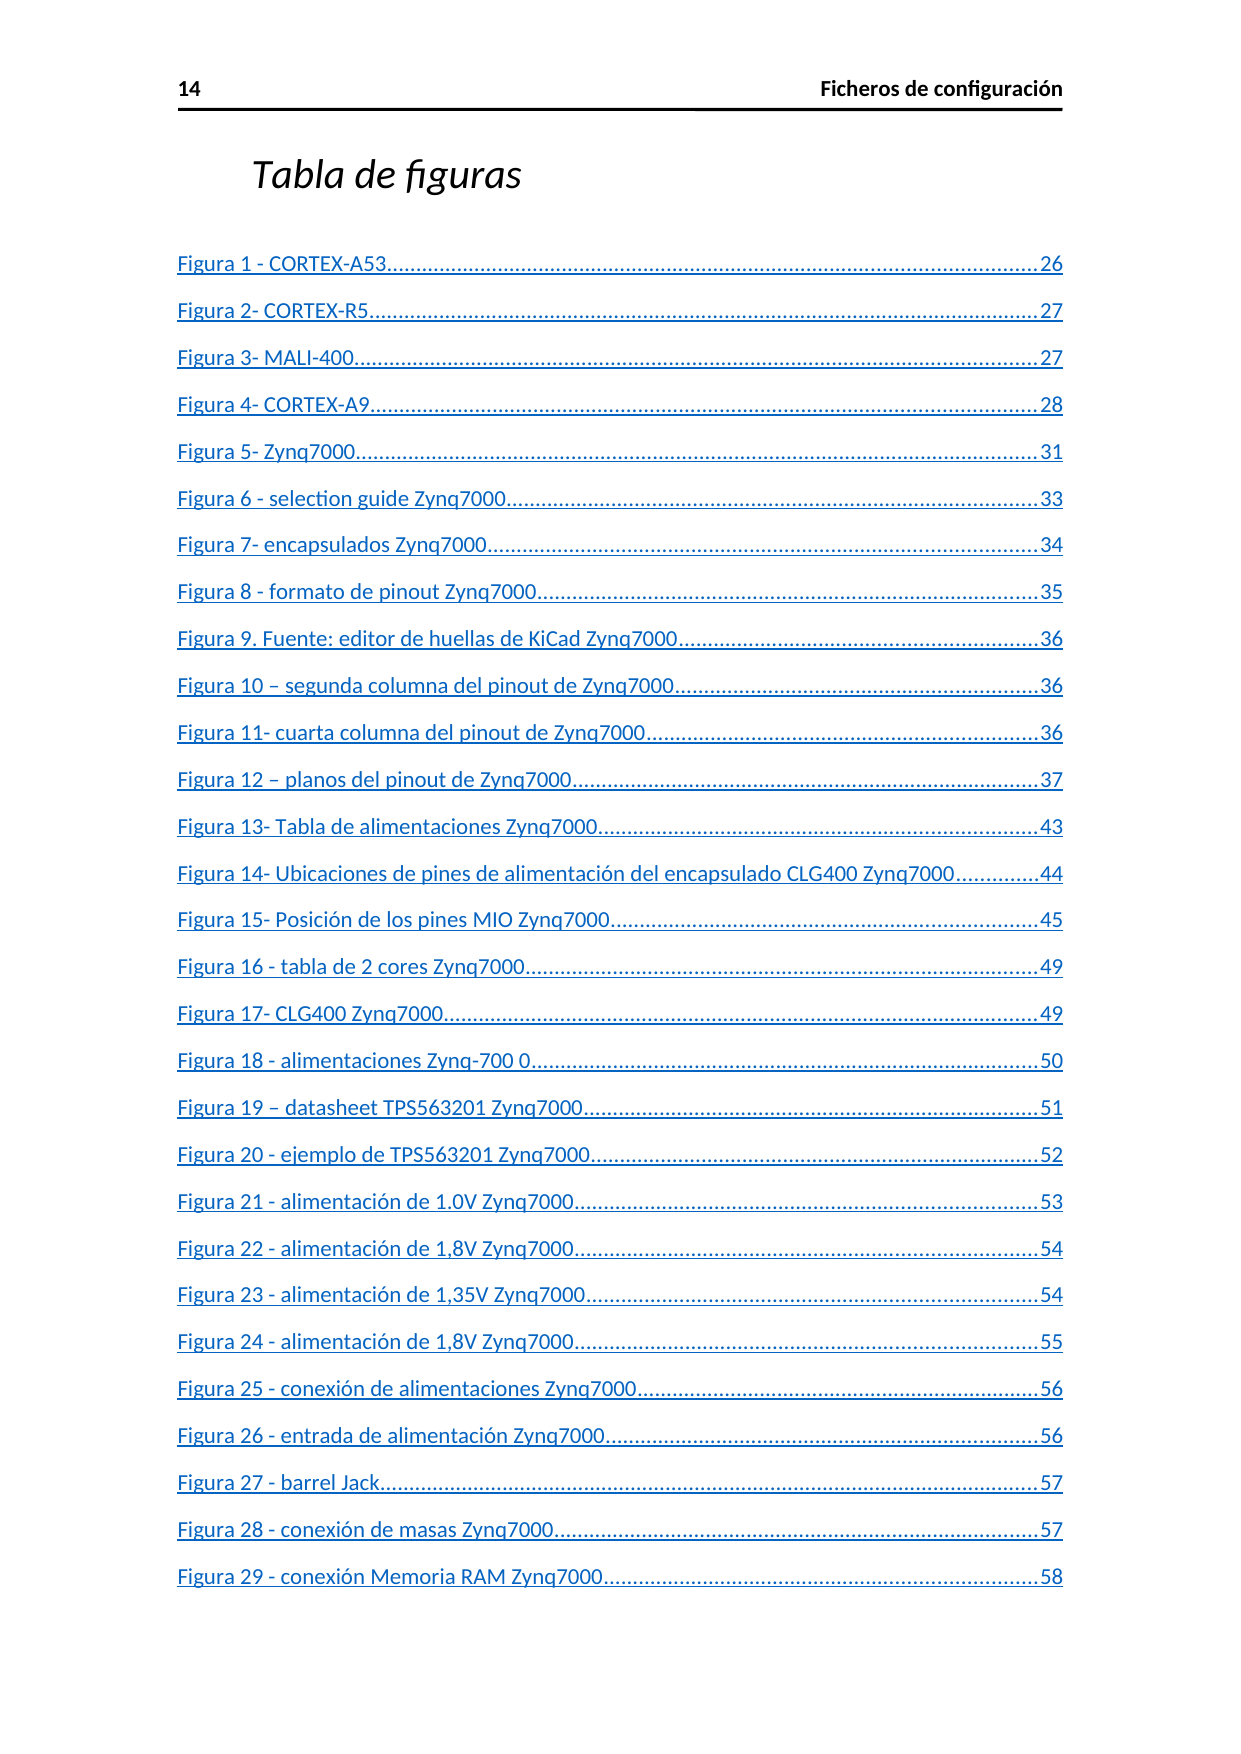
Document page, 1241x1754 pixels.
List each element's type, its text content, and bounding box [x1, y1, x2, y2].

text Figura 14- Ubicaciones de pines de alimentación del encapsulado CLG400 Zynq7000 44 [177, 859, 1063, 883]
text Figura 28 - conexión de masas Zynq7000 57 [177, 1515, 1063, 1539]
text Figura 24 - alimentación de 1,8V Zynq7000 55 [177, 1327, 1063, 1352]
text Figura 12 – planos del pinout de Zynq7000 37 [177, 765, 1063, 789]
text Figura 5- Zynq7000 31 [177, 437, 1063, 461]
text Tabla de figuras [251, 148, 1063, 198]
text Figura 9. Fuente: editor de huellas de KiCad Zynq7000 36 [177, 624, 1063, 648]
text Figura 18 - alimentaciones Zynq-700 0 50 [177, 1046, 1063, 1070]
text Figura 20 - ejemplo de TPS563201 Zynq7000 52 [177, 1140, 1063, 1164]
text Figura 4- CORTEX-A9 28 [177, 390, 1063, 414]
text Figura 11- cuarta columna del pinout de Zynq7000 36 [177, 718, 1063, 742]
text Figura 16 - tabla de 2 cores Zynq7000 49 [177, 952, 1063, 977]
text Figura 6 - selection guide Zynq7000 33 [177, 484, 1063, 508]
text Figura 3- MALI-400 27 [177, 343, 1063, 367]
text Figura 17- CLG400 Zynq7000 49 [177, 999, 1063, 1023]
text Figura 8 - formato de pinout Zynq7000 35 [177, 577, 1063, 602]
text Figura 13- Tabla de alimentaciones Zynq7000 43 [177, 812, 1063, 836]
text Figura 2- CORTEX-R5 27 [177, 296, 1063, 320]
text Figura 1 - CORTEX-A53 26 [177, 249, 1063, 273]
text Figura 21 - alimentación de 1.0V Zynq7000 53 [177, 1187, 1063, 1211]
text Figura 10 – segunda columna del pinout de Zynq7000 36 [177, 671, 1063, 695]
text Figura 19 – datasheet TPS563201 Zynq7000 51 [177, 1093, 1063, 1117]
text Figura 22 - alimentación de 1,8V Zynq7000 54 [177, 1234, 1063, 1258]
text Figura 15- Posición de los pines MIO Zynq7000 45 [177, 906, 1063, 930]
text Figura 27 - barrel Jack 57 [177, 1468, 1063, 1492]
text Figura 26 - entrada de alimentación Zynq7000 56 [177, 1421, 1063, 1445]
text Figura 29 - conexión Memoria RAM Zynq7000 58 [177, 1562, 1063, 1586]
text Figura 7- encapsulados Zynq7000 34 [177, 531, 1063, 555]
text Figura 23 - alimentación de 1,35V Zynq7000 54 [177, 1281, 1063, 1305]
text Figura 25 - conexión de alimentaciones Zynq7000 56 [177, 1374, 1063, 1398]
